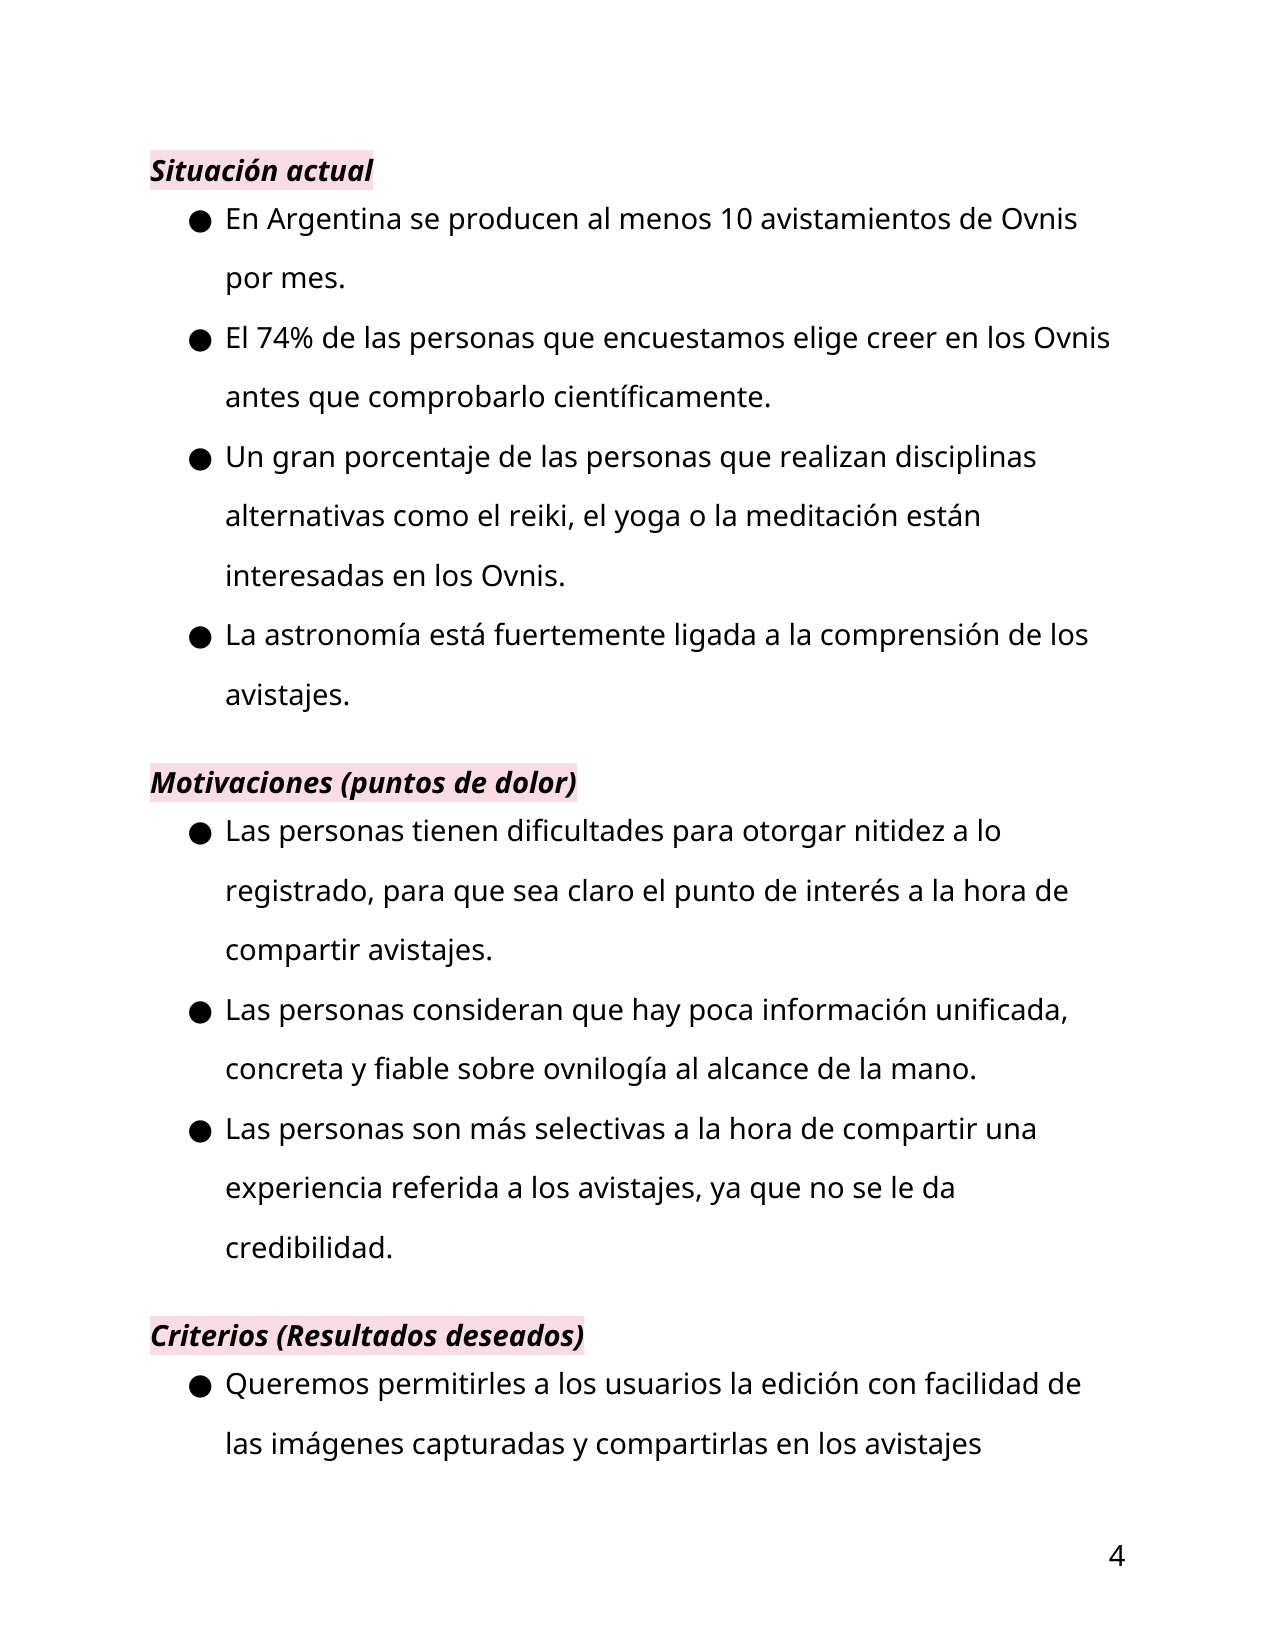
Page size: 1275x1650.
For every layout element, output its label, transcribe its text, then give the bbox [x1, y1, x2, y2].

subtitle Criterios (Resultados deseados) [584, 1316, 1125, 1355]
list Las personas son más selectivas a la hora de compartir una experiencia referida a los avistajes, ya que no se le da credibilidad. [187, 1108, 1125, 1267]
list La astronomía está fuertemente ligada a la comprensión de los avistajes. [187, 614, 1125, 713]
list El 74% de las personas que encuestamos elige creer en los Ovnis antes que comprobarlo científicamente. [187, 317, 1125, 416]
subtitle Motivaciones (puntos de dolor) [150, 762, 1125, 802]
list Las personas consideran que hay poca información unificada, concreta y fiable sobre ovnilogía al alcance de la mano. [187, 989, 1125, 1088]
list Las personas tienen dificultades para otorgar nitidez a lo registrado, para que sea claro el punto de interés a la hora de compartir avistajes. [187, 811, 1125, 969]
list En Argentina se producen al menos 10 avistamientos de Ovnis por mes. [187, 198, 1125, 297]
list Un gran porcentaje de las personas que realizan disciplinas alternativas como el reiki, el yoga o la meditación están interesadas en los Ovnis. [187, 436, 1125, 594]
subtitle Situación actual [373, 150, 1125, 190]
list Queremos permitirles a los usuarios la edición con facilidad de las imágenes capturadas y compartirlas en los avistajes [187, 1363, 1125, 1463]
